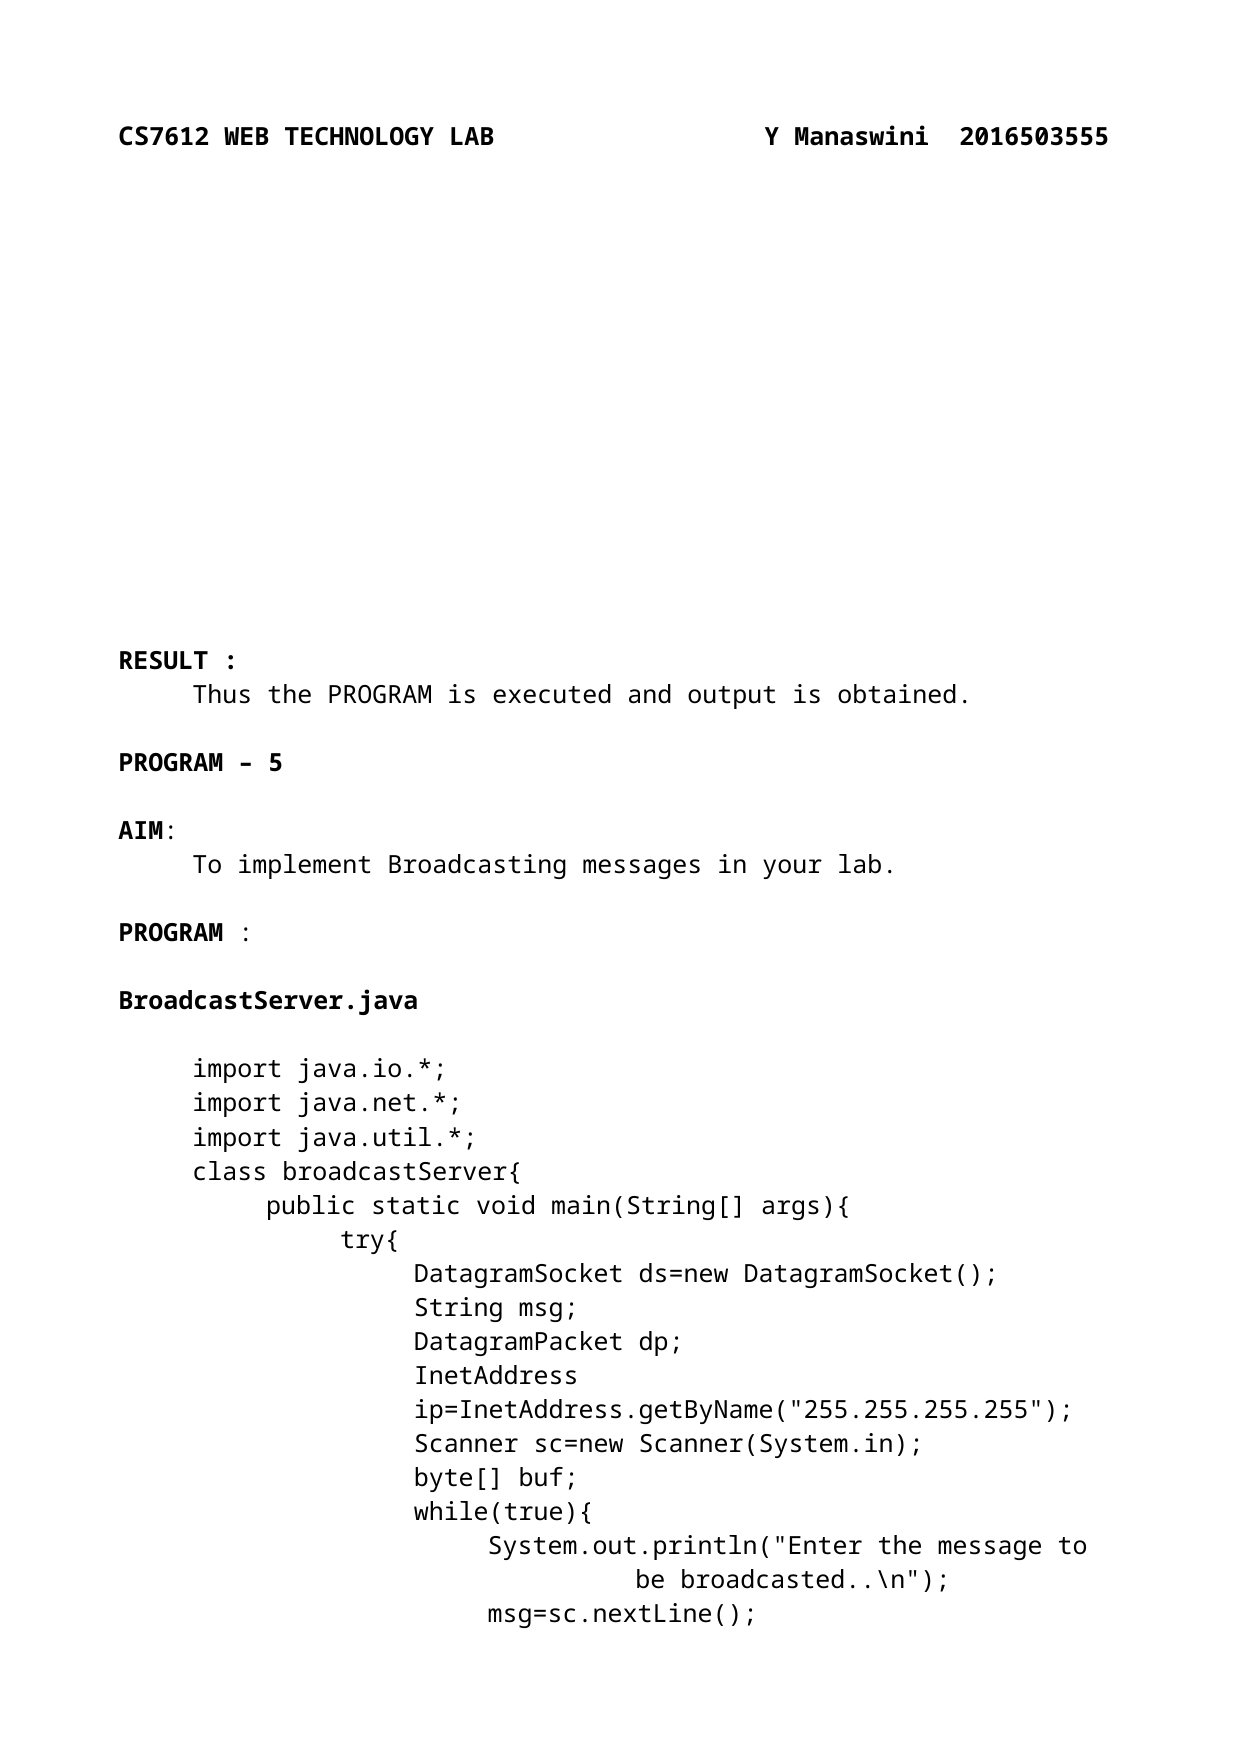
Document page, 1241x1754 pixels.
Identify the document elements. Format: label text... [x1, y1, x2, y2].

text AIM: [118, 813, 1122, 847]
text InetAddress ip=InetAddress.getByName("255.255.255.255"); [118, 1358, 1122, 1426]
text import java.util.*; [118, 1119, 1122, 1153]
text DatagramPacket dp; [118, 1323, 1122, 1358]
text public static void main(String[] args){ [118, 1187, 1122, 1221]
text import java.net.*; [118, 1085, 1122, 1119]
text RESULT : [118, 642, 1122, 676]
text Scanner sc=new Scanner(System.in); [118, 1426, 1122, 1460]
text msg=sc.nextLine(); [118, 1596, 1122, 1630]
text BroadcastServer.java [118, 983, 1122, 1017]
text Thus the PROGRAM is executed and output is obtained. [118, 676, 1122, 710]
text System.out.println("Enter the message to be broadcasted..\n"); [118, 1528, 1122, 1596]
text To implement Broadcasting messages in your lab. [118, 847, 1122, 881]
text PROGRAM – 5 [118, 744, 1122, 778]
text try{ [118, 1221, 1122, 1255]
text byte[] buf; [118, 1460, 1122, 1494]
text while(true){ [118, 1494, 1122, 1528]
text String msg; [118, 1289, 1122, 1323]
text class broadcastServer{ [118, 1153, 1122, 1187]
text PROGRAM : [118, 881, 1122, 949]
text import java.io.*; [118, 1051, 1122, 1085]
text DatagramSocket ds=new DatagramSocket(); [118, 1255, 1122, 1289]
